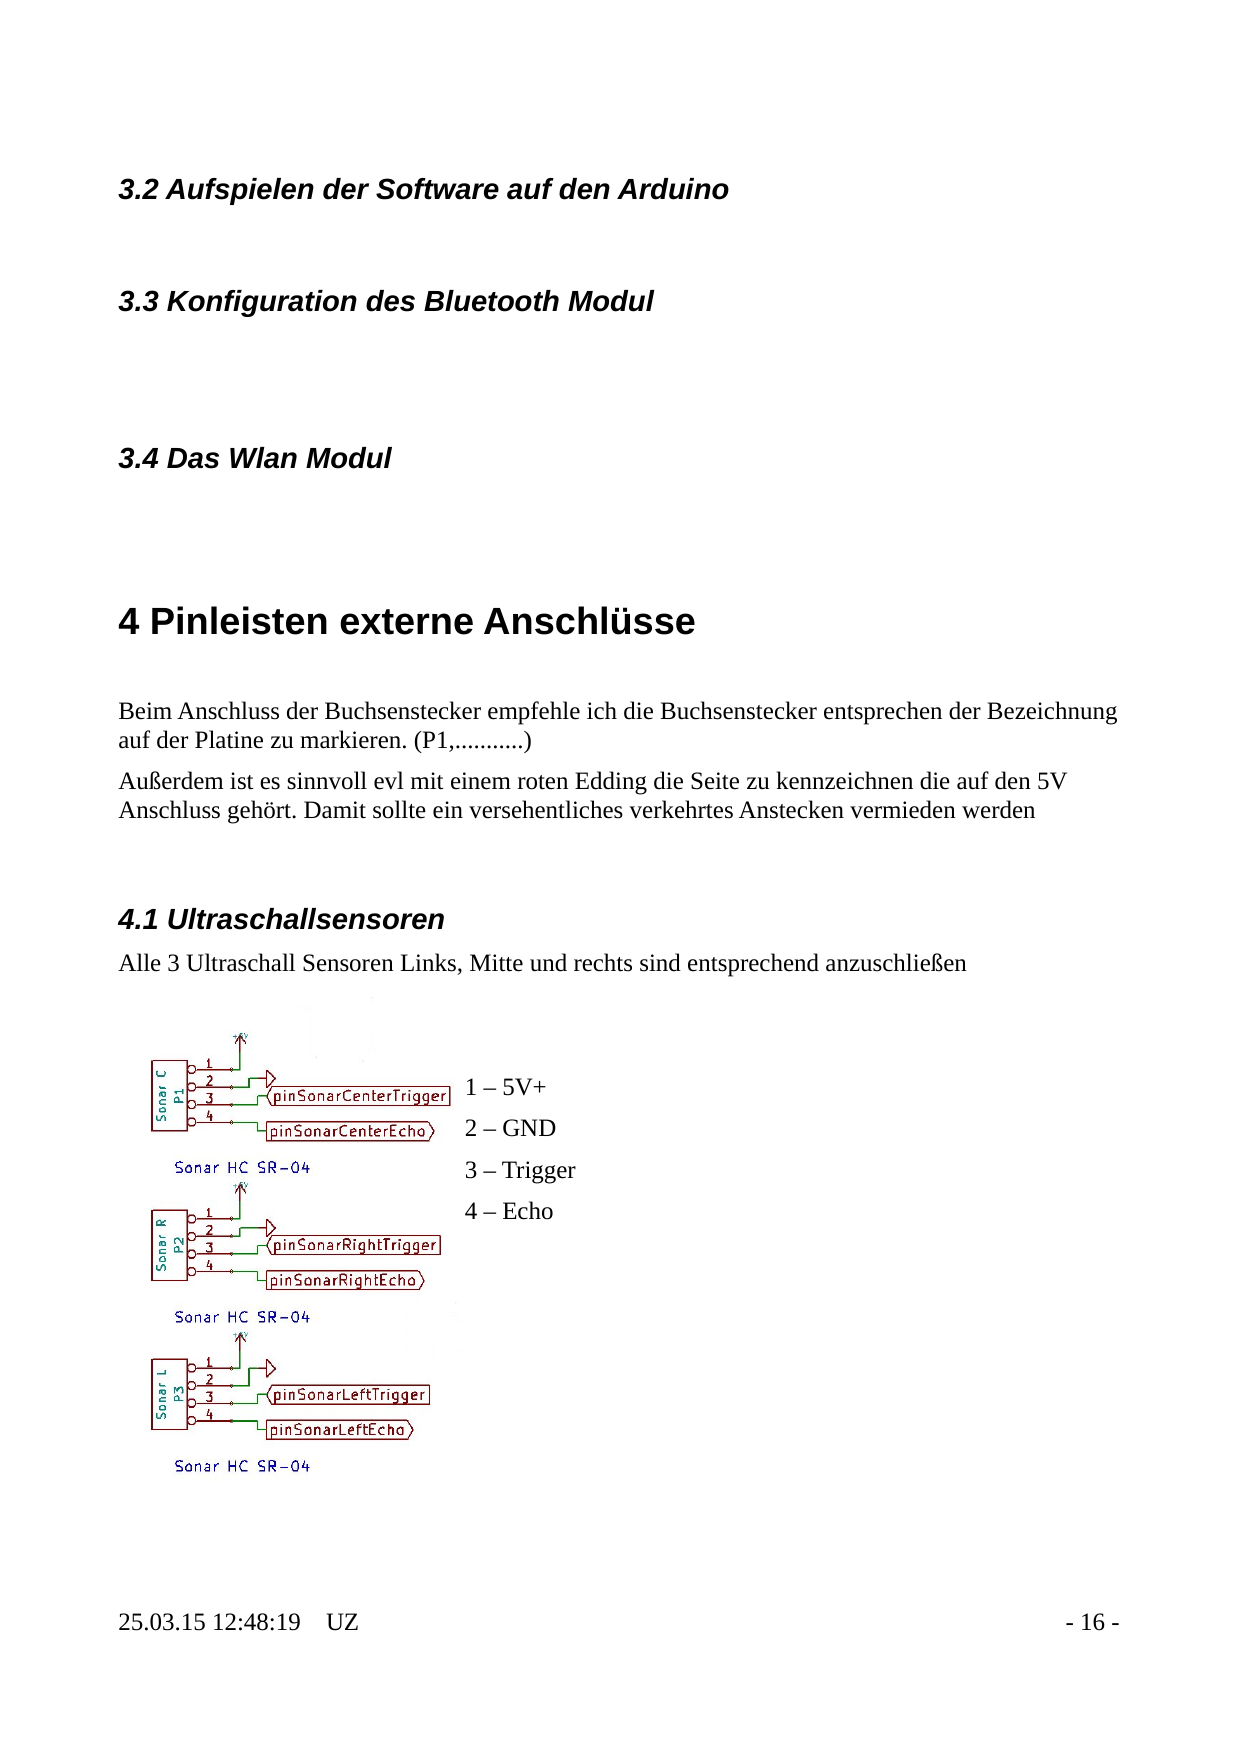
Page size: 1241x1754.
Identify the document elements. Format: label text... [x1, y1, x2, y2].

subtitle 3.4 Das Wlan Modul [118, 441, 1122, 475]
text [118, 1155, 139, 1183]
text [118, 1113, 139, 1142]
picture [139, 997, 465, 1486]
text 4 – Echo [465, 1196, 1122, 1225]
text Alle 3 Ultraschall Sensoren Links, Mitte und rechts sind entsprechend anzuschließen [118, 948, 1122, 977]
text [118, 1196, 139, 1225]
subtitle 3.2 Aufspielen der Software auf den Arduino [118, 172, 1122, 205]
text 1 – 5V+ [465, 1072, 1122, 1101]
text Außerdem ist es sinnvoll evl mit einem roten Edding die Seite zu kennzeichnen die auf den 5V Anschluss gehört. Damit sollte ein versehentliches verkehrtes Anstecken vermieden werden [118, 766, 1122, 824]
subtitle 4 Pinleisten externe Anschlüsse [118, 599, 1122, 642]
text 3 – Trigger [465, 1155, 1122, 1183]
subtitle 4.1 Ultraschallsensoren [118, 902, 1122, 936]
text 2 – GND [465, 1113, 1122, 1142]
text [118, 1072, 139, 1101]
text Beim Anschluss der Buchsenstecker empfehle ich die Buchsenstecker entsprechen der Bezeichnung auf der Platine zu markieren. (P1,...........) [118, 696, 1122, 754]
subtitle 3.3 Konfiguration des Bluetooth Modul [118, 284, 1122, 318]
